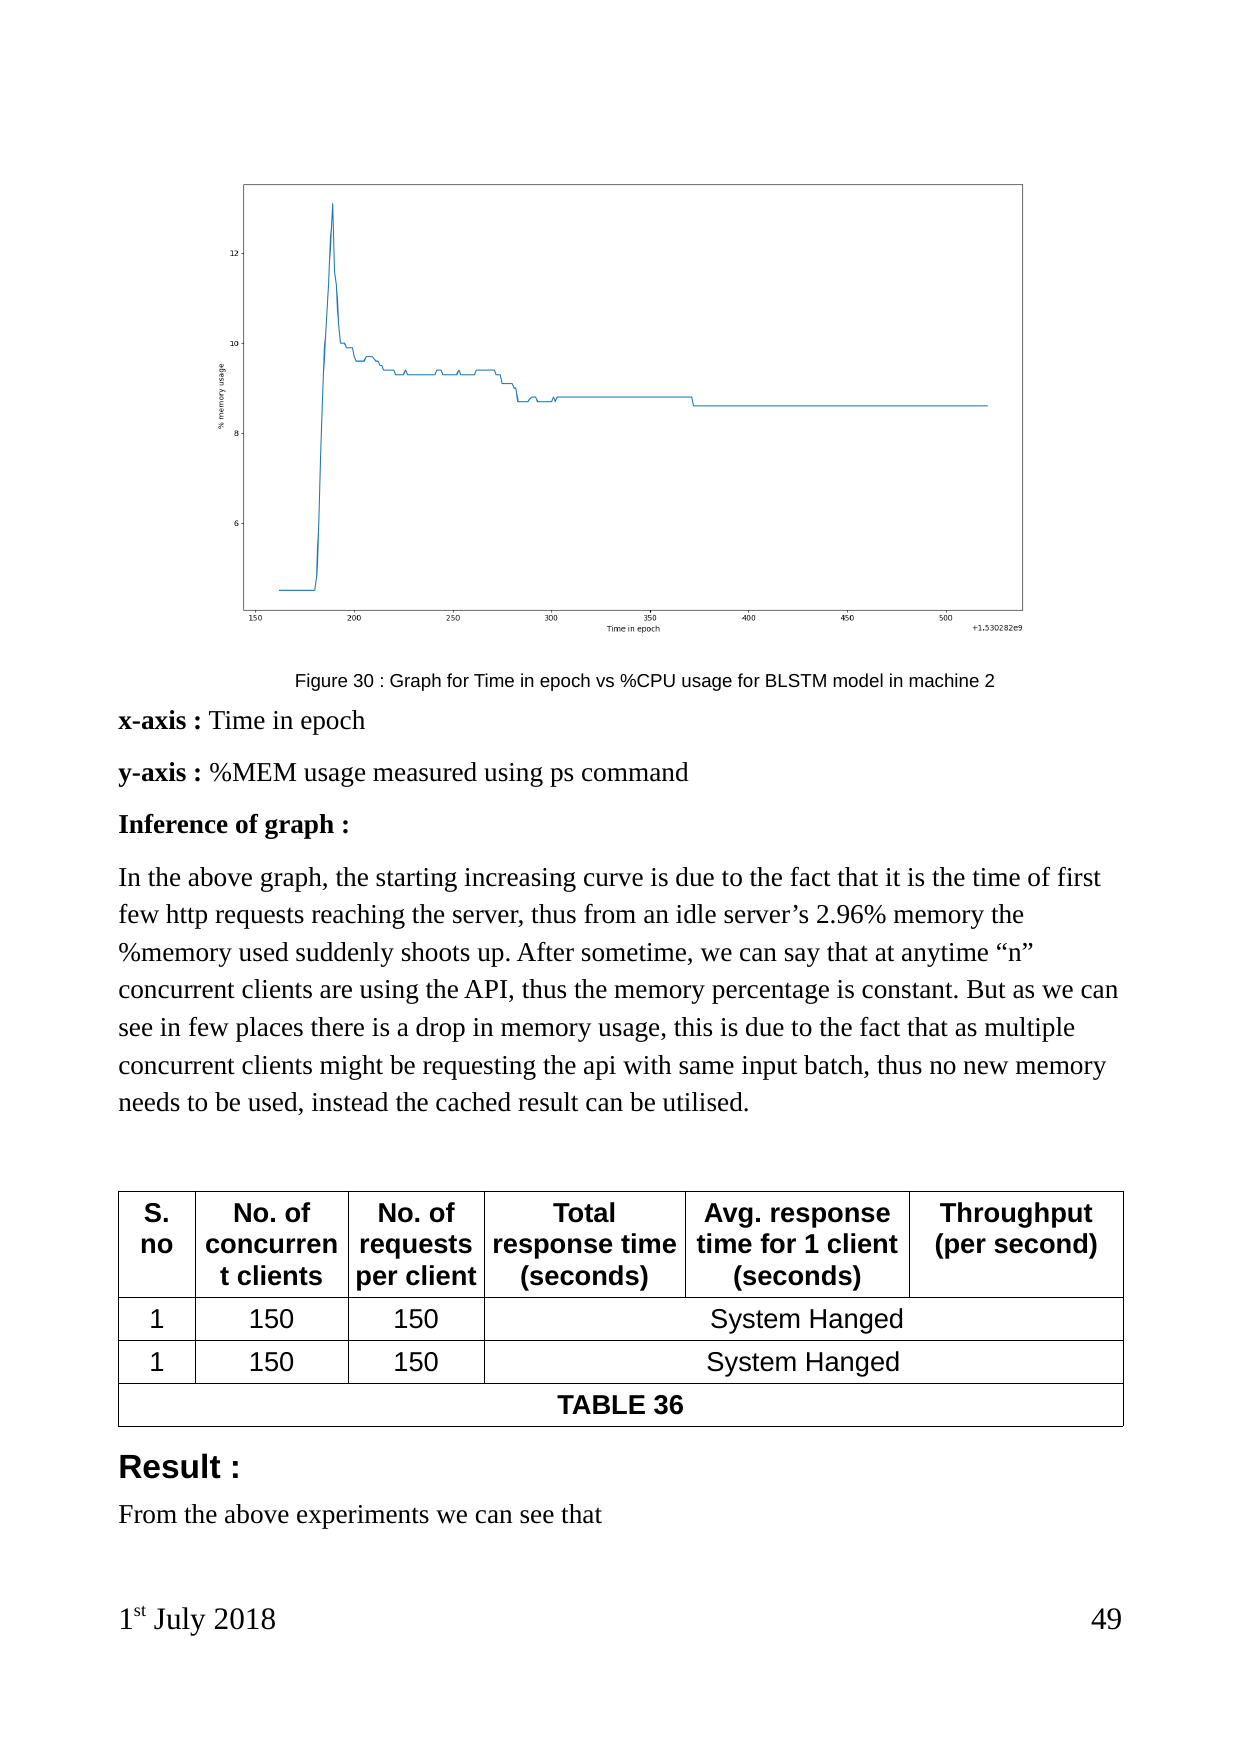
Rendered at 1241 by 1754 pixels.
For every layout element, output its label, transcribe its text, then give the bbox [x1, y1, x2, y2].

text Inference of graph : [118, 808, 1122, 840]
text From the above experiments we can see that [118, 1498, 1122, 1529]
table_header No. of requests per client [349, 1192, 484, 1297]
table_header S. no [119, 1192, 195, 1297]
text x-axis : Time in epoch [118, 704, 1122, 735]
table_cell 150 [349, 1341, 484, 1383]
table_header No. of concurrent clients [196, 1192, 348, 1297]
table_cell 1 [119, 1341, 195, 1383]
table_cell 150 [196, 1341, 348, 1383]
subtitle Result : [118, 1447, 1122, 1485]
table_header Throughput (per second) [910, 1192, 1123, 1297]
table_cell 150 [196, 1298, 348, 1339]
table_header Avg. response time for 1 client (seconds) [686, 1192, 909, 1297]
table_header Total response time (seconds) [485, 1192, 685, 1297]
table_cell 150 [349, 1298, 484, 1339]
subtitle Figure 30 : Graph for Time in epoch vs %CPU usage for BLSTM model in machine 2 [118, 670, 1122, 692]
text y-axis : %MEM usage measured using ps command [118, 756, 1122, 788]
picture [118, 118, 1123, 670]
table_cell 1 [119, 1298, 195, 1339]
table_cell System Hanged [485, 1298, 1123, 1339]
text In the above graph, the starting increasing curve is due to the fact that it is the time of first few http requests reaching the server, thus from an idle server’s 2.96% memory the %memory used suddenly shoots up. After sometime, we can say that at anytime “n” concurrent clients are using the API, thus the memory percentage is constant. But as we can see in few places there is a drop in memory usage, this is due to the fact that as multiple concurrent clients might be requesting the api with same input batch, thus no new memory needs to be used, instead the cached result can be utilised. [118, 861, 1122, 1118]
table_cell System Hanged [485, 1341, 1123, 1383]
table_cell TABLE 36 [119, 1384, 1123, 1426]
